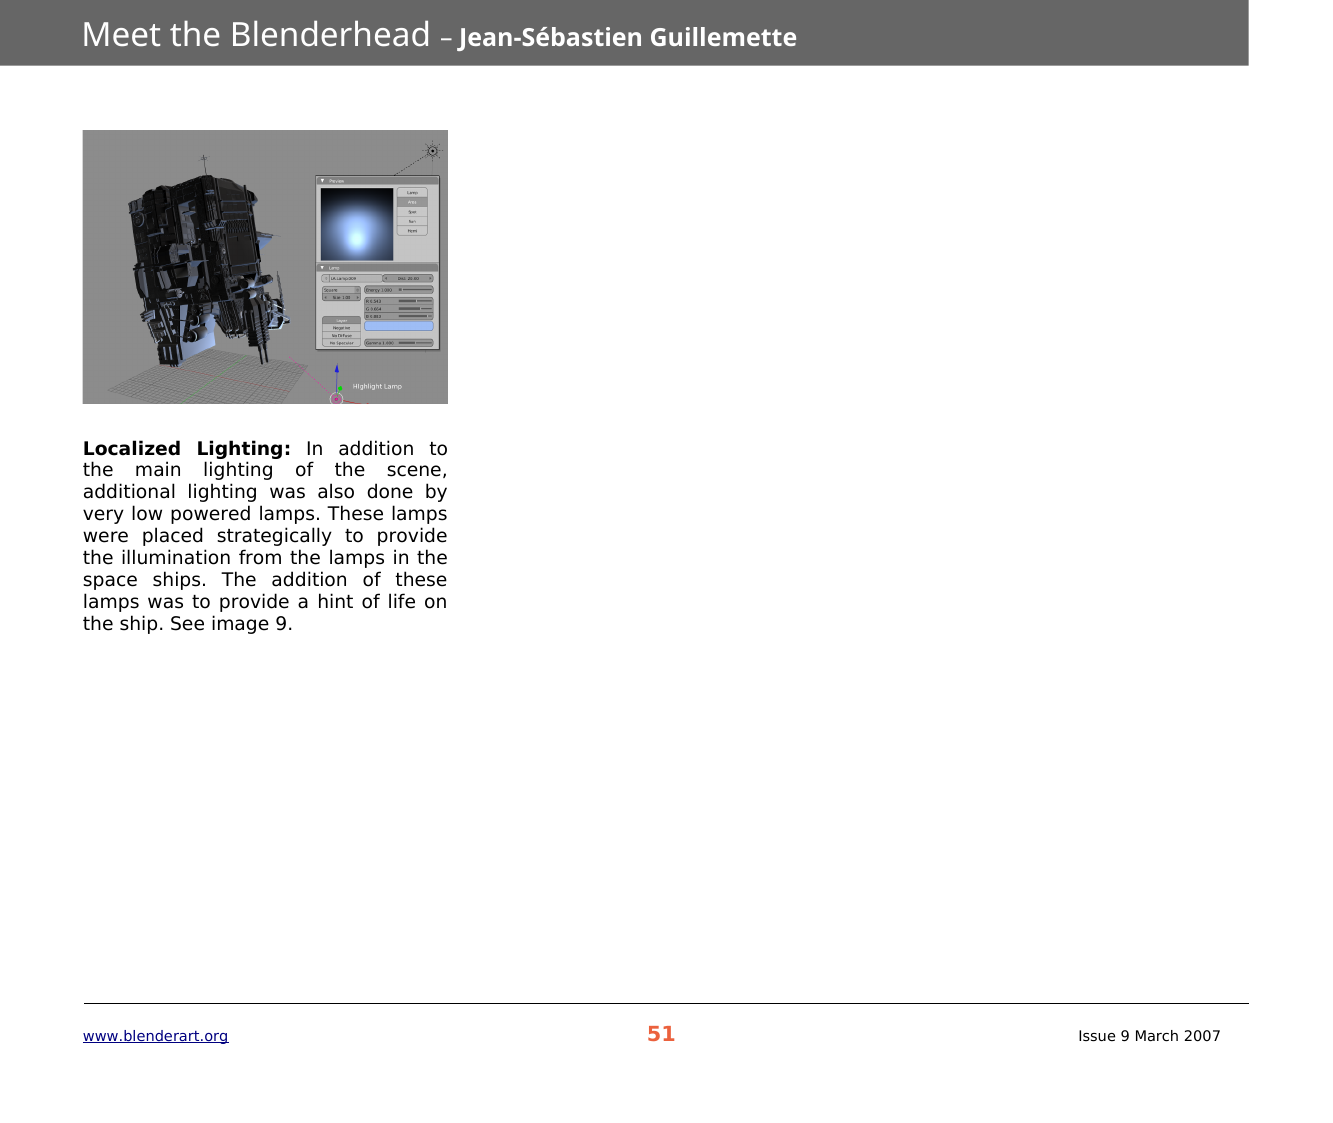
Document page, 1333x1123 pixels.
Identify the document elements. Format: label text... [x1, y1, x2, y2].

picture [82, 130, 448, 404]
text Localized Lighting: In addition to the main lighting of the scene, additional lighting was also done by very low powered lamps. These lamps were placed strategically to provide the illumination from the lamps in the space ships. The addition of these lamps was to provide a hint of life on the ship. See image 9. [83, 404, 448, 634]
